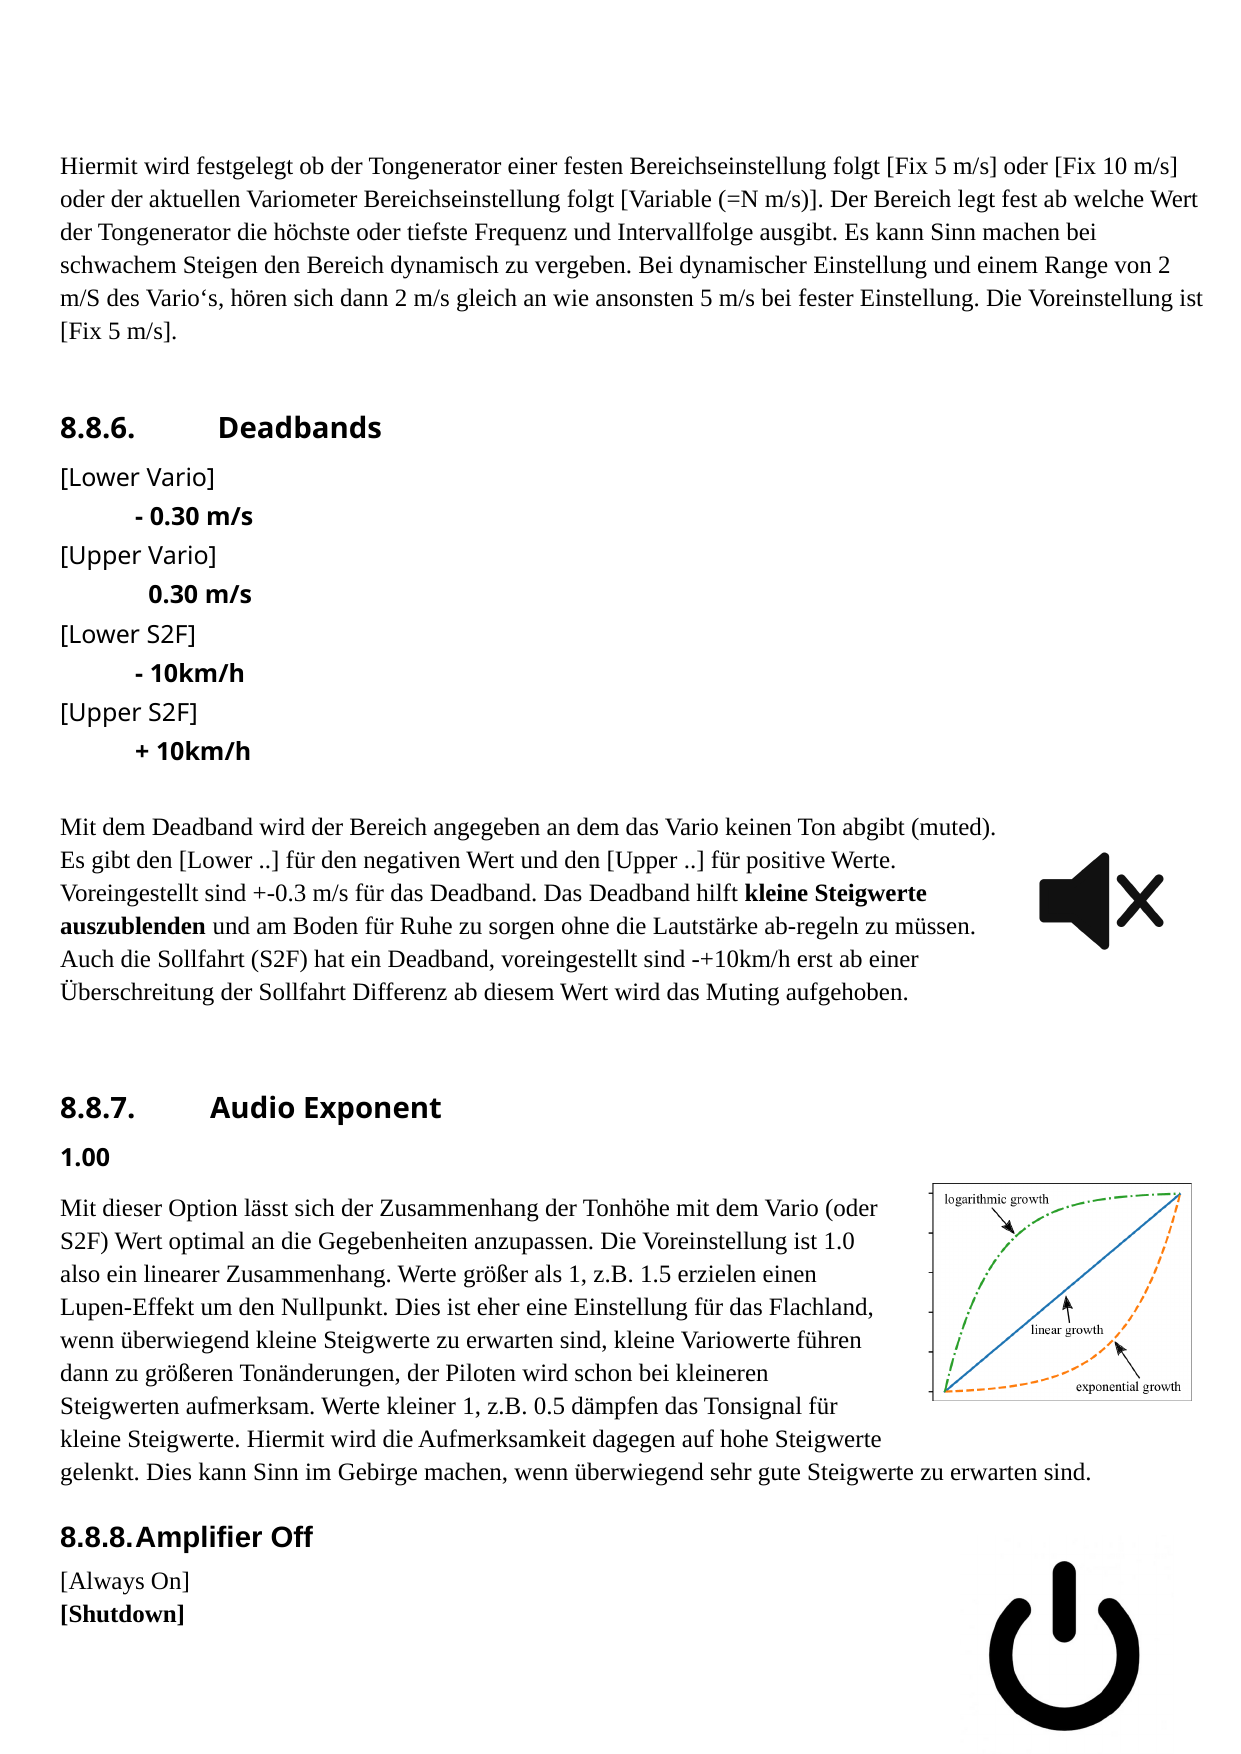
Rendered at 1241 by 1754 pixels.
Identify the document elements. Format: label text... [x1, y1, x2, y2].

text Mit dieser Option lässt sich der Zusammenhang der Tonhöhe mit dem Vario (oder S2F) Wert optimal an die Gegebenheiten anzupassen. Die Voreinstellung ist 1.0 also ein linearer Zusammenhang. Werte größer als 1, z.B. 1.5 erzielen einen Lupen-Effekt um den Nullpunkt. Dies ist eher eine Einstellung für das Flachland, wenn überwiegend kleine Steigwerte zu erwarten sind, kleine Variowerte führen dann zu größeren Tonänderungen, der Piloten wird schon bei kleineren Steigwerten aufmerksam. Werte kleiner 1, z.B. 0.5 dämpfen das Tonsignal für kleine Steigwerte. Hiermit wird die Aufmerksamkeit dagegen auf hohe Steigwerte gelenkt. Dies kann Sinn im Gebirge machen, wenn überwiegend sehr gute Steigwerte zu erwarten sind. [60, 1193, 1207, 1486]
text Hiermit wird festgelegt ob der Tongenerator einer festen Bereichseinstellung folgt [Fix 5 m/s] oder [Fix 10 m/s] oder der aktuellen Variometer Bereichseinstellung folgt [Variable (=N m/s)]. Der Bereich legt fest ab welche Wert der Tongenerator die höchste oder tiefste Frequenz und Intervallfolge ausgibt. Es kann Sinn machen bei schwachem Steigen den Bereich dynamisch zu vergeben. Bei dynamischer Einstellung und einem Range von 2 m/S des Vario‘s, hören sich dann 2 m/s gleich an wie ansonsten 5 m/s bei fester Einstellung. Die Voreinstellung ist [Fix 5 m/s]. [60, 151, 1207, 345]
subtitle Amplifier Off [60, 1520, 1207, 1553]
text - 0.30 m/s [60, 499, 1207, 533]
text - 10km/h [60, 656, 1207, 689]
subtitle Deadbands [60, 407, 1207, 447]
text [1174, 1599, 1207, 1628]
text [Lower S2F] [60, 616, 1207, 650]
picture [1033, 832, 1169, 967]
text [1174, 1566, 1207, 1595]
text + 10km/h [60, 734, 1207, 768]
text [Shutdown] [60, 1599, 960, 1628]
text 0.30 m/s [60, 577, 1207, 611]
picture [928, 1183, 1192, 1401]
subtitle Audio Exponent [60, 1087, 1207, 1127]
text Mit dem Deadband wird der Bereich angegeben an dem das Vario keinen Ton abgibt (muted). Es gibt den [Lower ..] für den negativen Wert und den [Upper ..] für positive Werte. Voreingestellt sind +-0.3 m/s für das Deadband. Das Deadband hilft kleine Steigwerte auszublenden und am Boden für Ruhe zu sorgen ohne die Lautstärke ab-regeln zu müssen. Auch die Sollfahrt (S2F) hat ein Deadband, voreingestellt sind -+10km/h erst ab einer Überschreitung der Sollfahrt Differenz ab diesem Wert wird das Muting aufgehoben. [60, 812, 1207, 1006]
text [Lower Vario] [60, 460, 1207, 494]
text [Upper S2F] [60, 695, 1207, 729]
text [Always On] [60, 1566, 960, 1595]
text [Upper Vario] [60, 538, 1207, 572]
text 1.00 [60, 1139, 1207, 1174]
picture [960, 1535, 1174, 1754]
